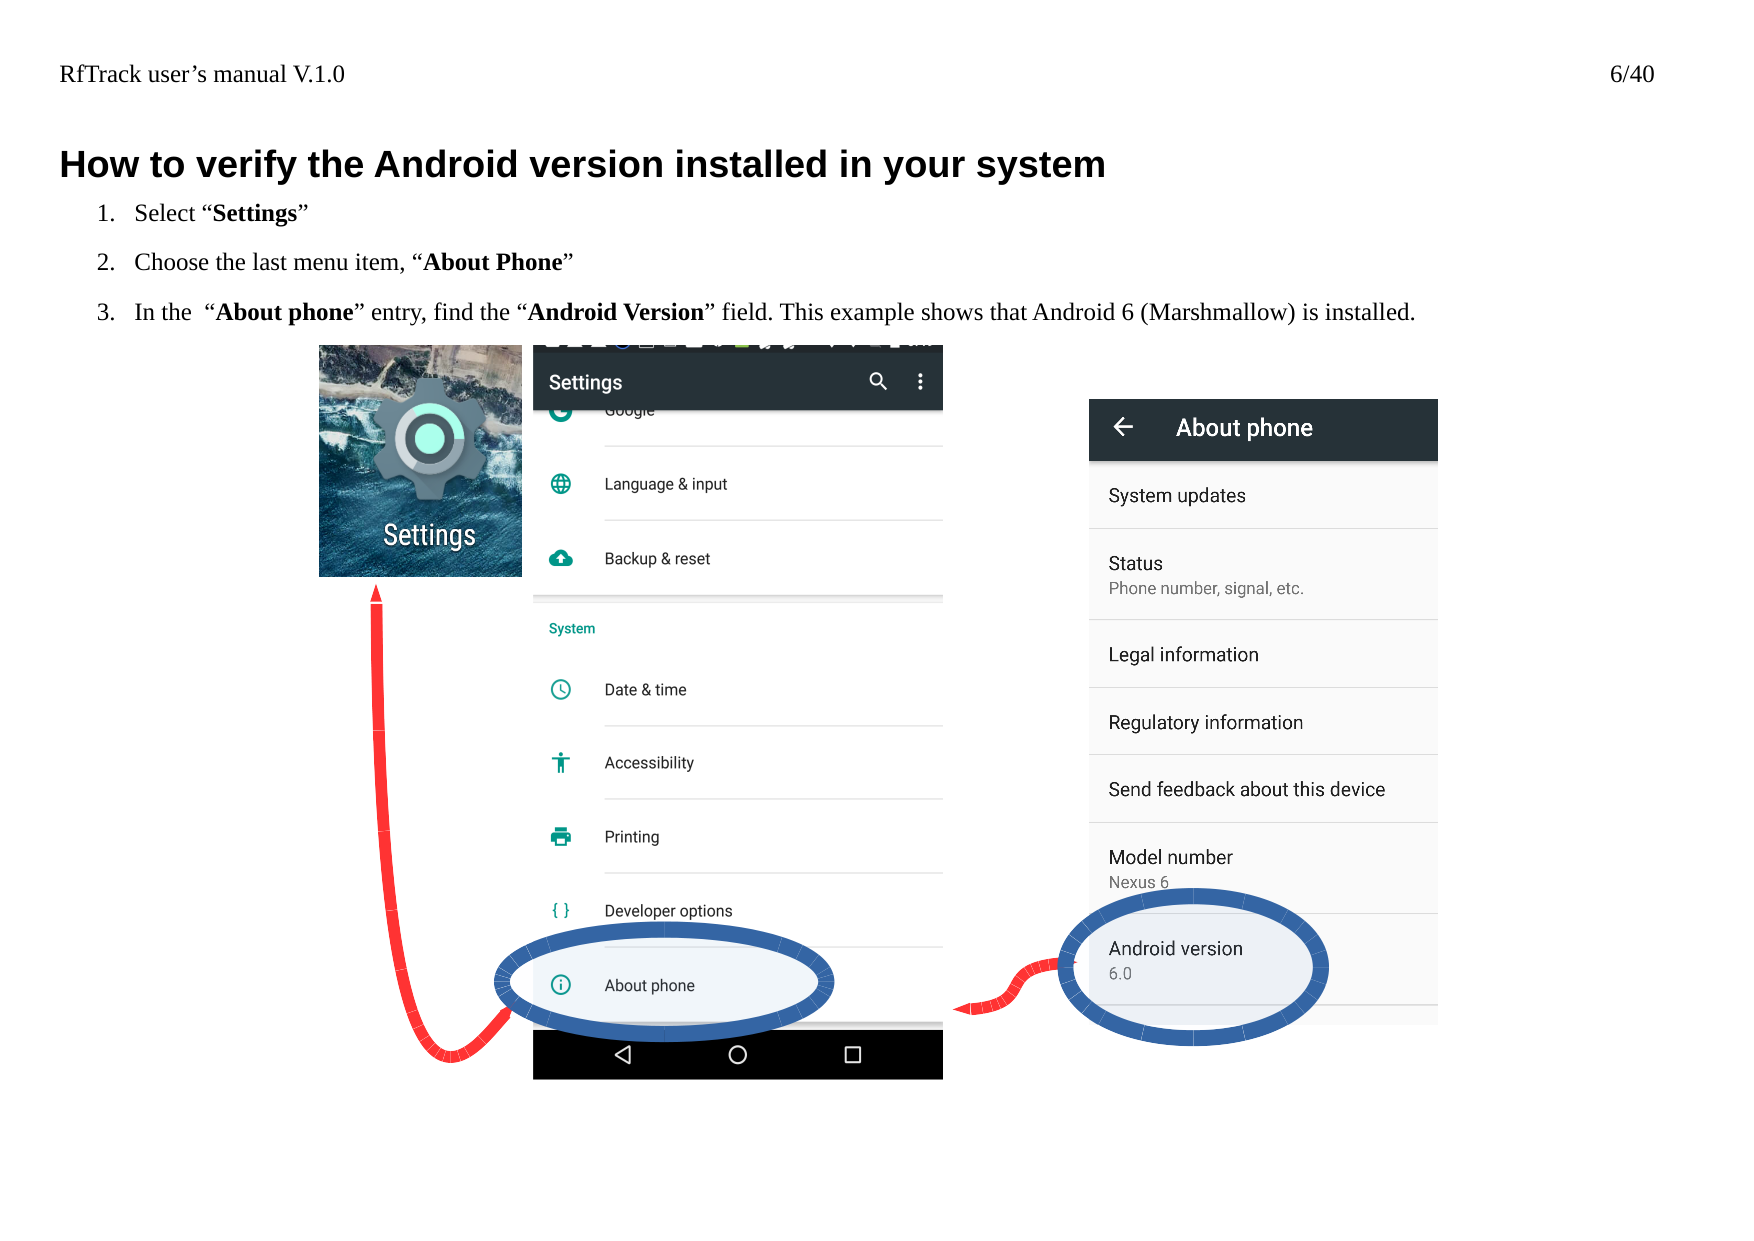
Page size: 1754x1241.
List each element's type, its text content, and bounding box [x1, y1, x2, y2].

picture [316, 345, 1438, 1137]
list Select “Settings” [97, 198, 1695, 227]
list In the “About phone” entry, find the “Android Version” field. This example shows that Android 6 (Marshmallow) is installed. [97, 297, 1695, 325]
subtitle How to verify the Android version installed in your system [59, 142, 1695, 186]
list Choose the last menu item, “About Phone” [97, 247, 1695, 276]
